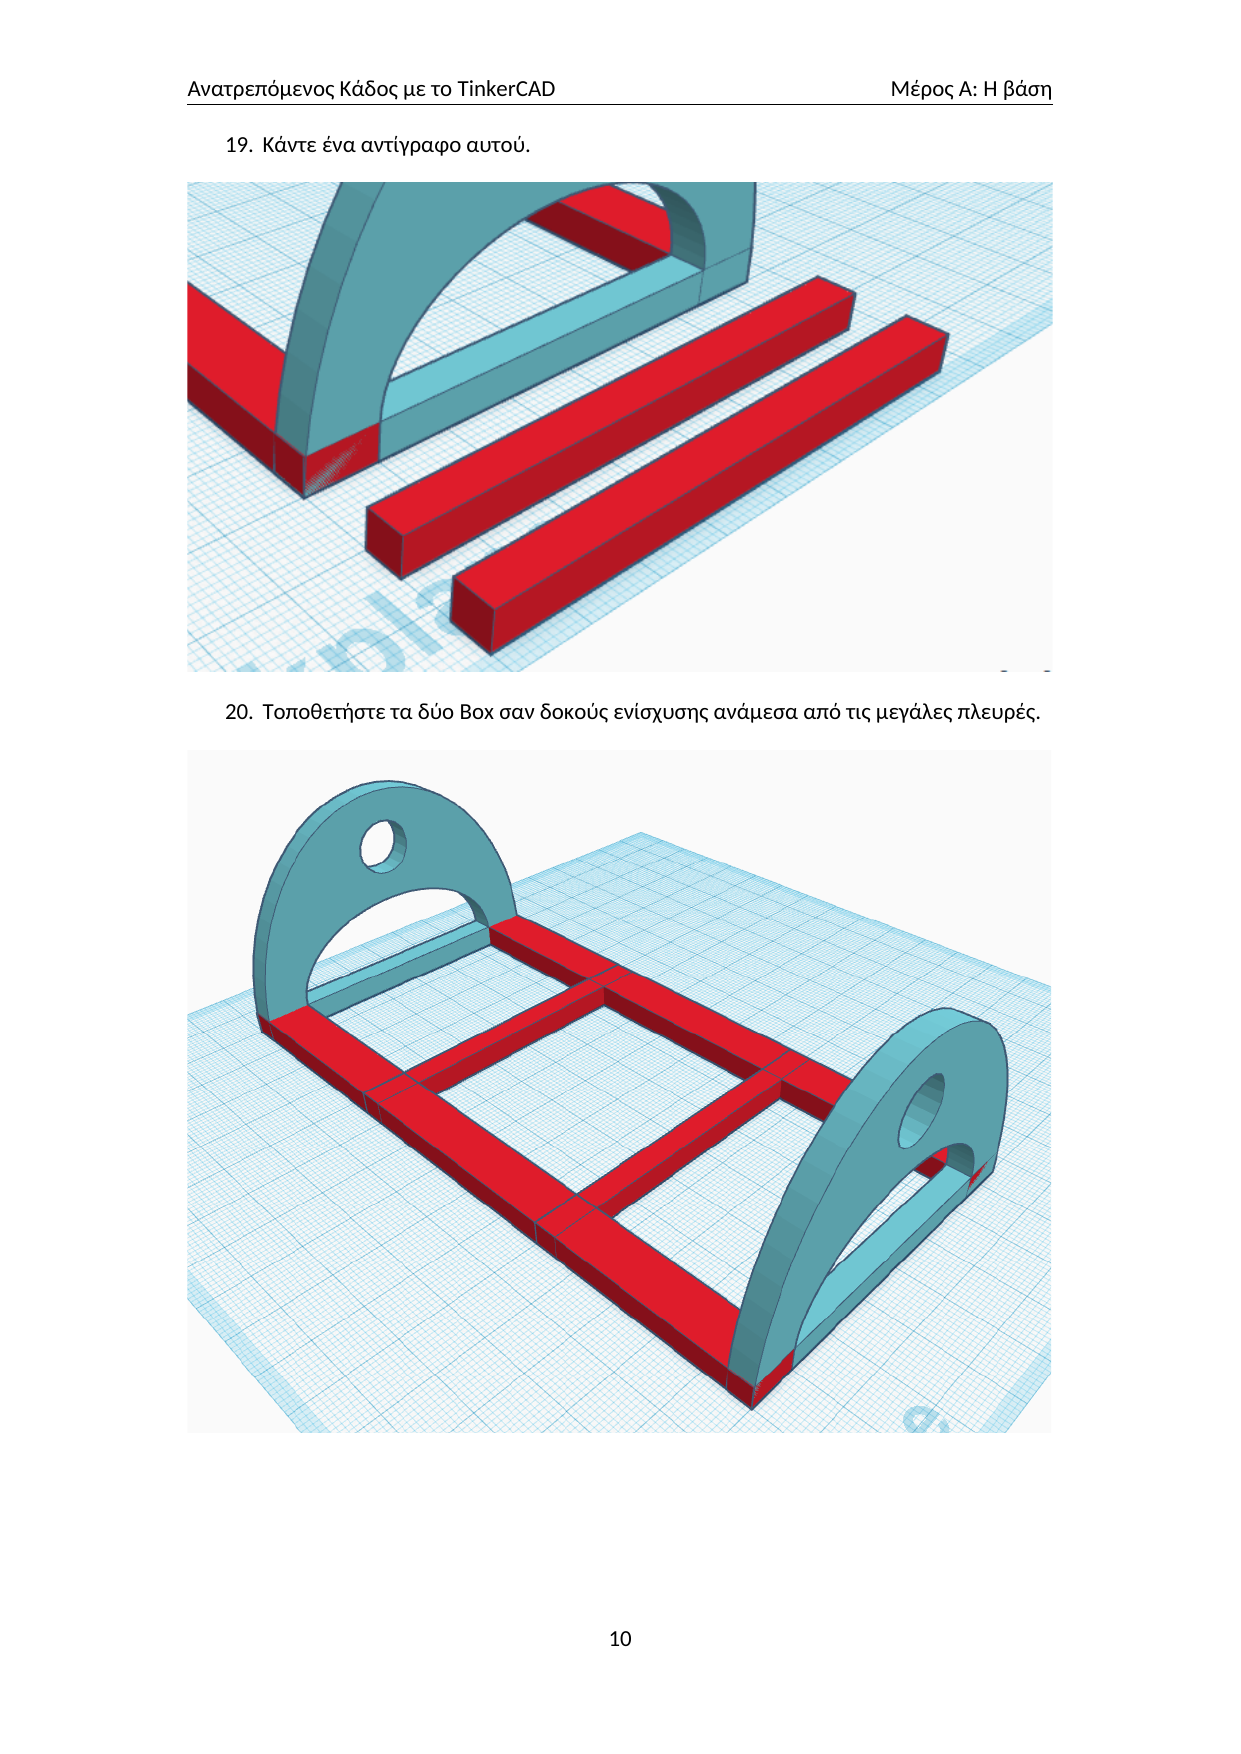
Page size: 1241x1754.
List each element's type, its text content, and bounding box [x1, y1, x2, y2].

list Τοποθετήστε τα δύο Box σαν δοκούς ενίσχυσης ανάμεσα από τις μεγάλες πλευρές. [225, 697, 1053, 725]
list Κάντε ένα αντίγραφο αυτού. [225, 130, 1053, 158]
